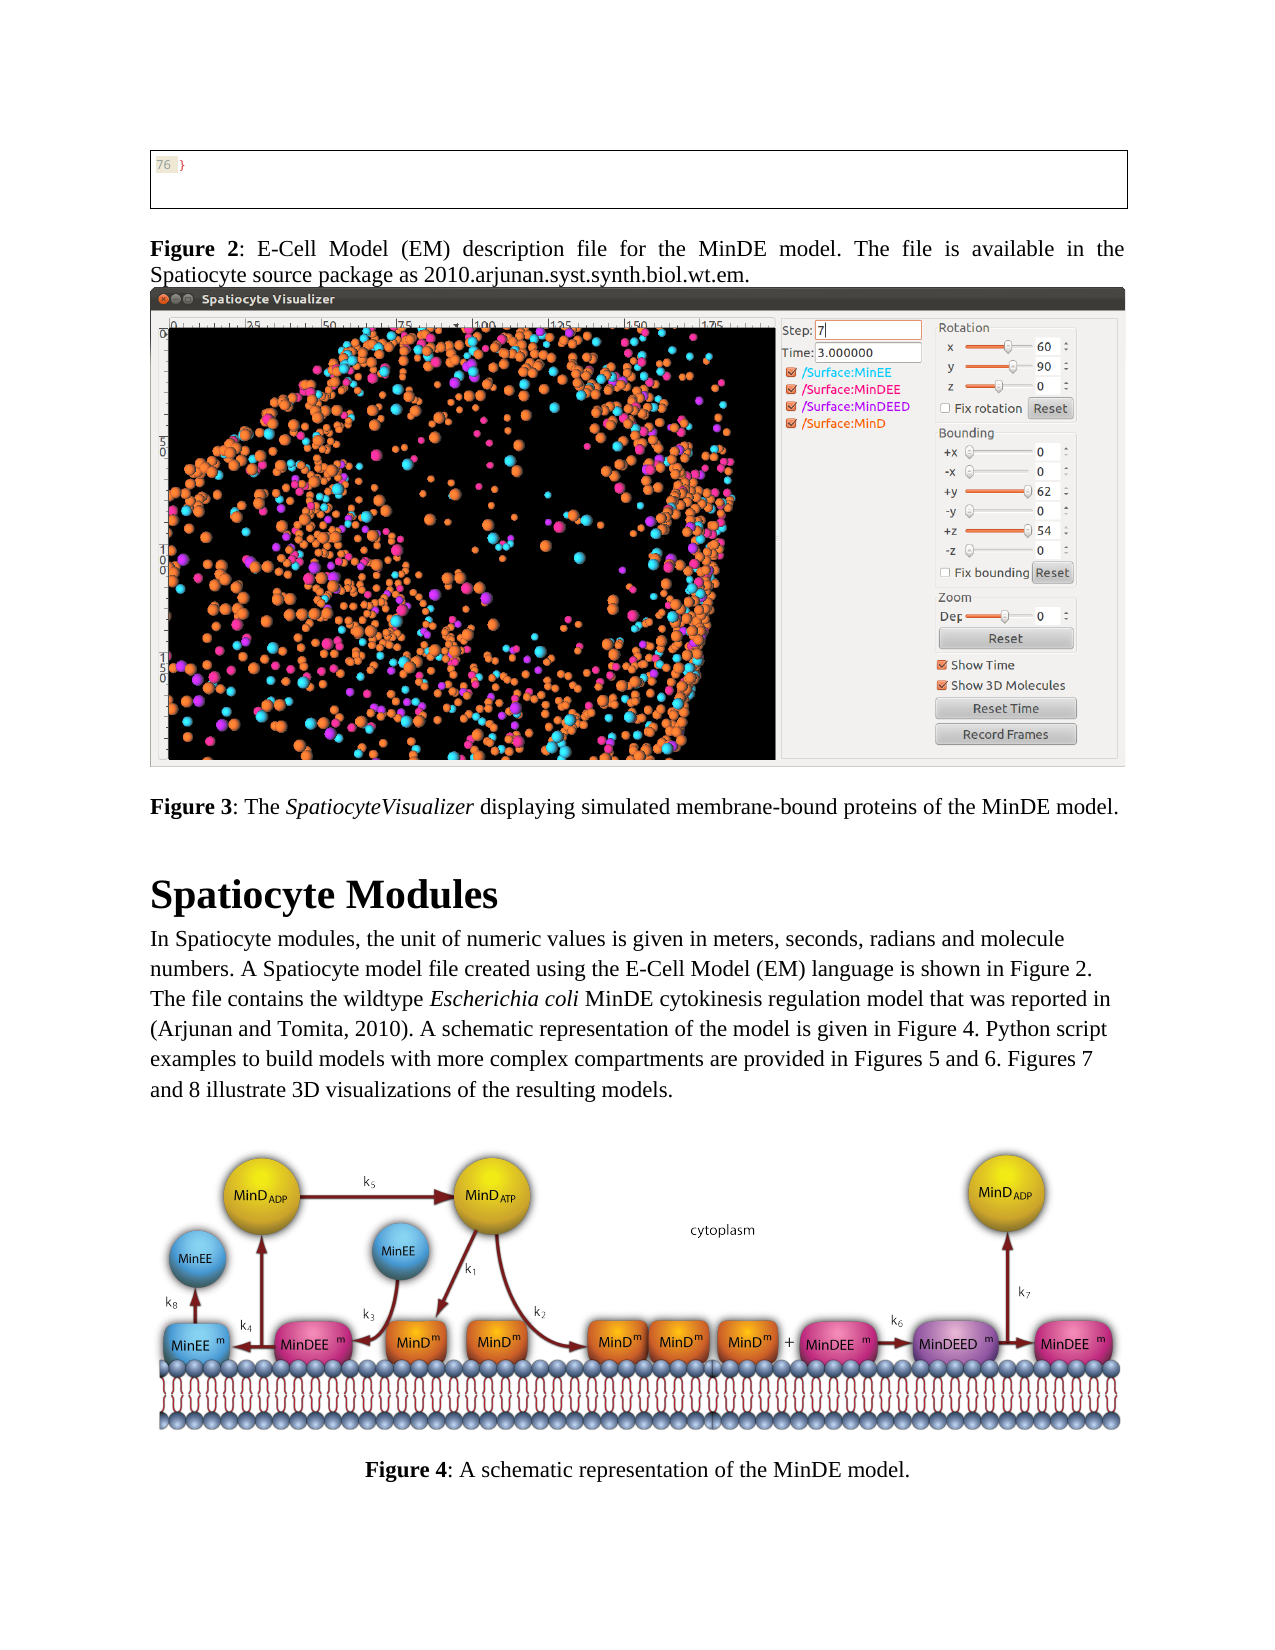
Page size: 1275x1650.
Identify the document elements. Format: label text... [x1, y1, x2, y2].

subtitle Spatiocyte Modules [150, 869, 1125, 917]
picture [150, 1142, 1125, 1431]
table_header 76 } [151, 151, 1127, 208]
text Figure 3: The SpatiocyteVisualizer displaying simulated membrane-bound proteins of the MinDE model. [150, 793, 1125, 819]
picture [150, 287, 1125, 767]
text Figure 2: E-Cell Model (EM) description file for the MinDE model. The file is available in the Spatiocyte source package as 2010.arjunan.syst.synth.biol.wt.em. [150, 235, 1125, 287]
text In Spatiocyte modules, the unit of numeric values is given in meters, seconds, radians and molecule numbers. A Spatiocyte model file created using the E-Cell Model (EM) language is shown in Figure 2. The file contains the wildtype Escherichia coli MinDE cytokinesis regulation model that was reported in (Arjunan and Tomita, 2010). A schematic representation of the model is given in Figure 4. Python script examples to build models with more complex compartments are provided in Figures 5 and 6. Figures 7 and 8 illustrate 3D visualizations of the resulting models. [150, 925, 1125, 1102]
text Figure 4: A schematic representation of the MinDE model. [150, 1457, 1125, 1483]
